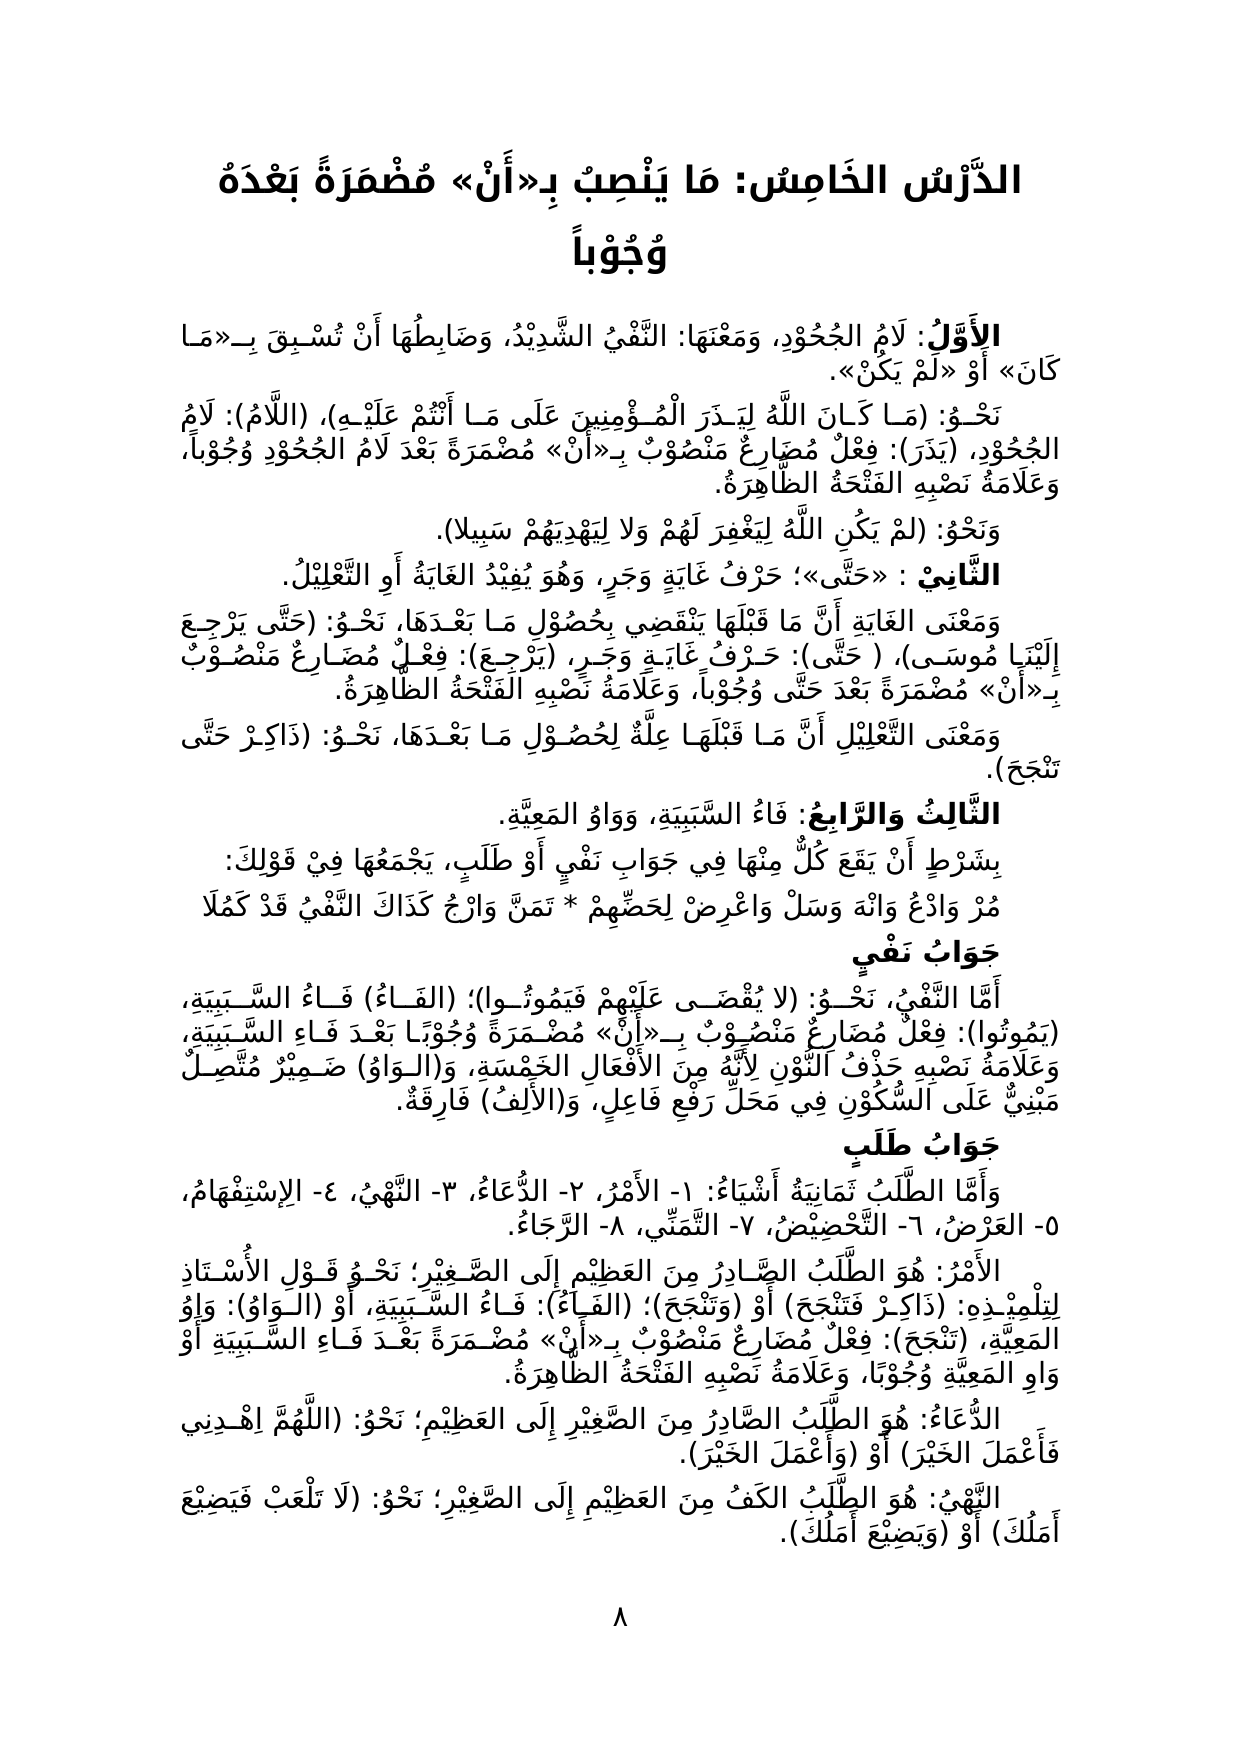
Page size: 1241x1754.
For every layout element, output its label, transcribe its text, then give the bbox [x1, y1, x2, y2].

text الثَّانِيْ : «حَتَّى»؛ حَرْفُ غَايَةٍ وَجَرٍ، وَهُوَ يُفِيْدُ الغَايَةُ أَوِ التَّعْلِيْلُ. [180, 558, 1060, 592]
text وَمَعْنَى التَّعْلِيْلِ أَنَّ مَا قَبْلَهَا عِلَّةٌ لِحُصُوْلِ مَا بَعْدَهَا، نَحْوُ: (ذَاكِرْ حَتَّى تَنْجَحَ). [180, 718, 1060, 786]
text الثَّالِثُ وَالرَّابِعُ: فَاءُ السَّبَبِيَةِ، وَوَاوُ المَعِيَّةِ. [180, 798, 1060, 832]
text النَّهْيُ: هُوَ الطَّلَبُ الكَفُ مِنَ العَظِيْمِ إِلَى الصَّغِيْرِ؛ نَحْوُ: (لَا تَلْعَبْ فَيَضِيْعَ أَمَلُكَ) أَوْ (وَيَضِيْعَ أَمَلُكَ). [180, 1482, 1060, 1550]
text وَأَمَّا الطَّلَبُ ثَمَانِيَةُ أَشْيَاءُ: ١- الأَمْرُ، ٢- الدُّعَاءُ، ٣- النَّهْيُ، ٤- الِإسْتِفْهَامُ، ٥- العَرْضُ، ٦- التَّحْضِيْضُ، ٧- التَّمَنِّي، ٨- الرَّجَاءُ. [180, 1174, 1060, 1242]
text أَمَّا النَّفْيُ، نَحْوُ: ﴿لا يُقْضَى عَلَيْهِمْ فَيَمُوتُوا﴾؛ (الفَاءُ) فَاءُ السَّبَبِيَةِ، (يَمُوتُوا): فِعْلٌ مُضَارِعٌ مَنْصُوْبٌ بِـ«أَنْ» مُضْمَرَةً وُجُوْبًا بَعْدَ فَاءِ السَّبَبِيَةِ، وَعَلَامَةُ نَصْبِهِ حَذْفُ النُّوْنِ لِأَنَّهُ مِنَ الأَفْعَالِ الخَمْسَةِ، وَ(الوَاوُ) ضَمِيْرٌ مُتَّصِلٌ مَبْنِيٌّ عَلَى السُّكُوْنِ فِي مَحَلِّ رَفْعِ فَاعِلٍ، وَ(الأَلِفُ) فَارِقَةٌ. [180, 981, 1060, 1117]
text بِشَرْطٍ أَنْ يَقَعَ كُلٌّ مِنْهَا فِي جَوَابِ نَفْيٍ أَوْ طَلَبٍ، يَجْمَعُهَا فِيْ قَوْلِكَ: [180, 843, 1060, 877]
text نَحْوُ: ﴿مَا كَانَ اللَّهُ لِيَذَرَ الْمُؤْمِنِينَ عَلَى مَا أَنْتُمْ عَلَيْهِ﴾، (اللَّامُ): لَامُ الجُحُوْدِ، (يَذَرَ): فِعْلٌ مُضَارِعٌ مَنْصُوْبٌ بِـ«أَنْ» مُضْمَرَةً بَعْدَ لَامُ الجُحُوْدِ وُجُوْباً، وَعَلَامَةُ نَصْبِهِ الفَتْحَةُ الظَّاهِرَةُ. [180, 399, 1060, 501]
subtitle الدَّرْسُ الخَامِسُ: مَا يَنْصِبُ بِـ«أَنْ» مُضْمَرَةً بَعْدَهُ وُجُوْباً [180, 146, 1060, 288]
text مُرْ وَادْعُ وَانْهَ وَسَلْ وَاعْرِضْ لِحَضِّهِمْ * تَمَنَّ وَارْجُ كَذَاكَ النَّفْيُ قَدْ كَمُلَا [180, 889, 1060, 923]
text جَوَابُ نَفْيٍ [180, 935, 1060, 969]
text الدُّعَاءُ: هُوَ الطَّلَبُ الصَّادِرُ مِنَ الصَّغِيْرِ إِلَى العَظِيْمِ؛ نَحْوُ: (اللَّهُمَّ اِهْدِنِي فَأَعْمَلَ الخَيْرَ) أَوْ (وَأَعْمَلَ الخَيْرَ). [180, 1402, 1060, 1470]
text وَنَحْوُ: ﴿لمْ يَكُنِ اللَّهُ لِيَغْفِرَ لَهُمْ وَلا لِيَهْدِيَهُمْ سَبِيلا﴾. [180, 512, 1060, 546]
text الأَوَّلُ: لَامُ الجُحُوْدِ، وَمَعْنَهَا: النَّفْيُ الشَّدِيْدُ، وَضَابِطُهَا أَنْ تُسْبِقَ بِـ«مَا كَانَ» أَوْ «لَمْ يَكُنْ». [180, 319, 1060, 387]
text جَوَابُ طَلَبٍ [180, 1129, 1060, 1163]
text وَمَعْنَى الغَايَةِ أَنَّ مَا قَبْلَهَا يَنْقَضِي بِحُصُوْلِ مَا بَعْدَهَا، نَحْوُ: ﴿حَتَّى يَرْجِعَ إِلَيْنَا مُوسَى﴾، ( حَتَّى): حَرْفُ غَايَةٍ وَجَرٍ، (يَرْجِعَ): فِعْلٌ مُضَارِعٌ مَنْصُوْبٌ بِـ«أَنْ» مُضْمَرَةً بَعْدَ حَتَّى وُجُوْباً، وَعَلَامَةُ نَصْبِهِ الفَتْحَةُ الظَّاهِرَةُ. [180, 604, 1060, 706]
text الأَمْرُ: هُوَ الطَّلَبُ الصَّادِرُ مِنَ العَظِيْمِ إِلَى الصَّغِيْرِ؛ نَحْوُ قَوْلِ الأُسْتَاذِ لِتِلْمِيْذِهِ: (ذَاكِرْ فَتَنْجَحَ) أَوْ (وَتَنْجَحَ)؛ (الفَاءُ): فَاءُ السَّبَبِيَةِ، أَوْ (الوَاوُ): وَاوُ المَعِيَّةِ، (تَنْجَحَ): فِعْلٌ مُضَارِعٌ مَنْصُوْبٌ بِـ«أَنْ» مُضْمَرَةً بَعْدَ فَاءِ السَّبَبِيَةِ أَوْ وَاوِ المَعِيَّةِ وُجُوْبًا، وَعَلَامَةُ نَصْبِهِ الفَتْحَةُ الظَّاهِرَةُ. [180, 1254, 1060, 1390]
